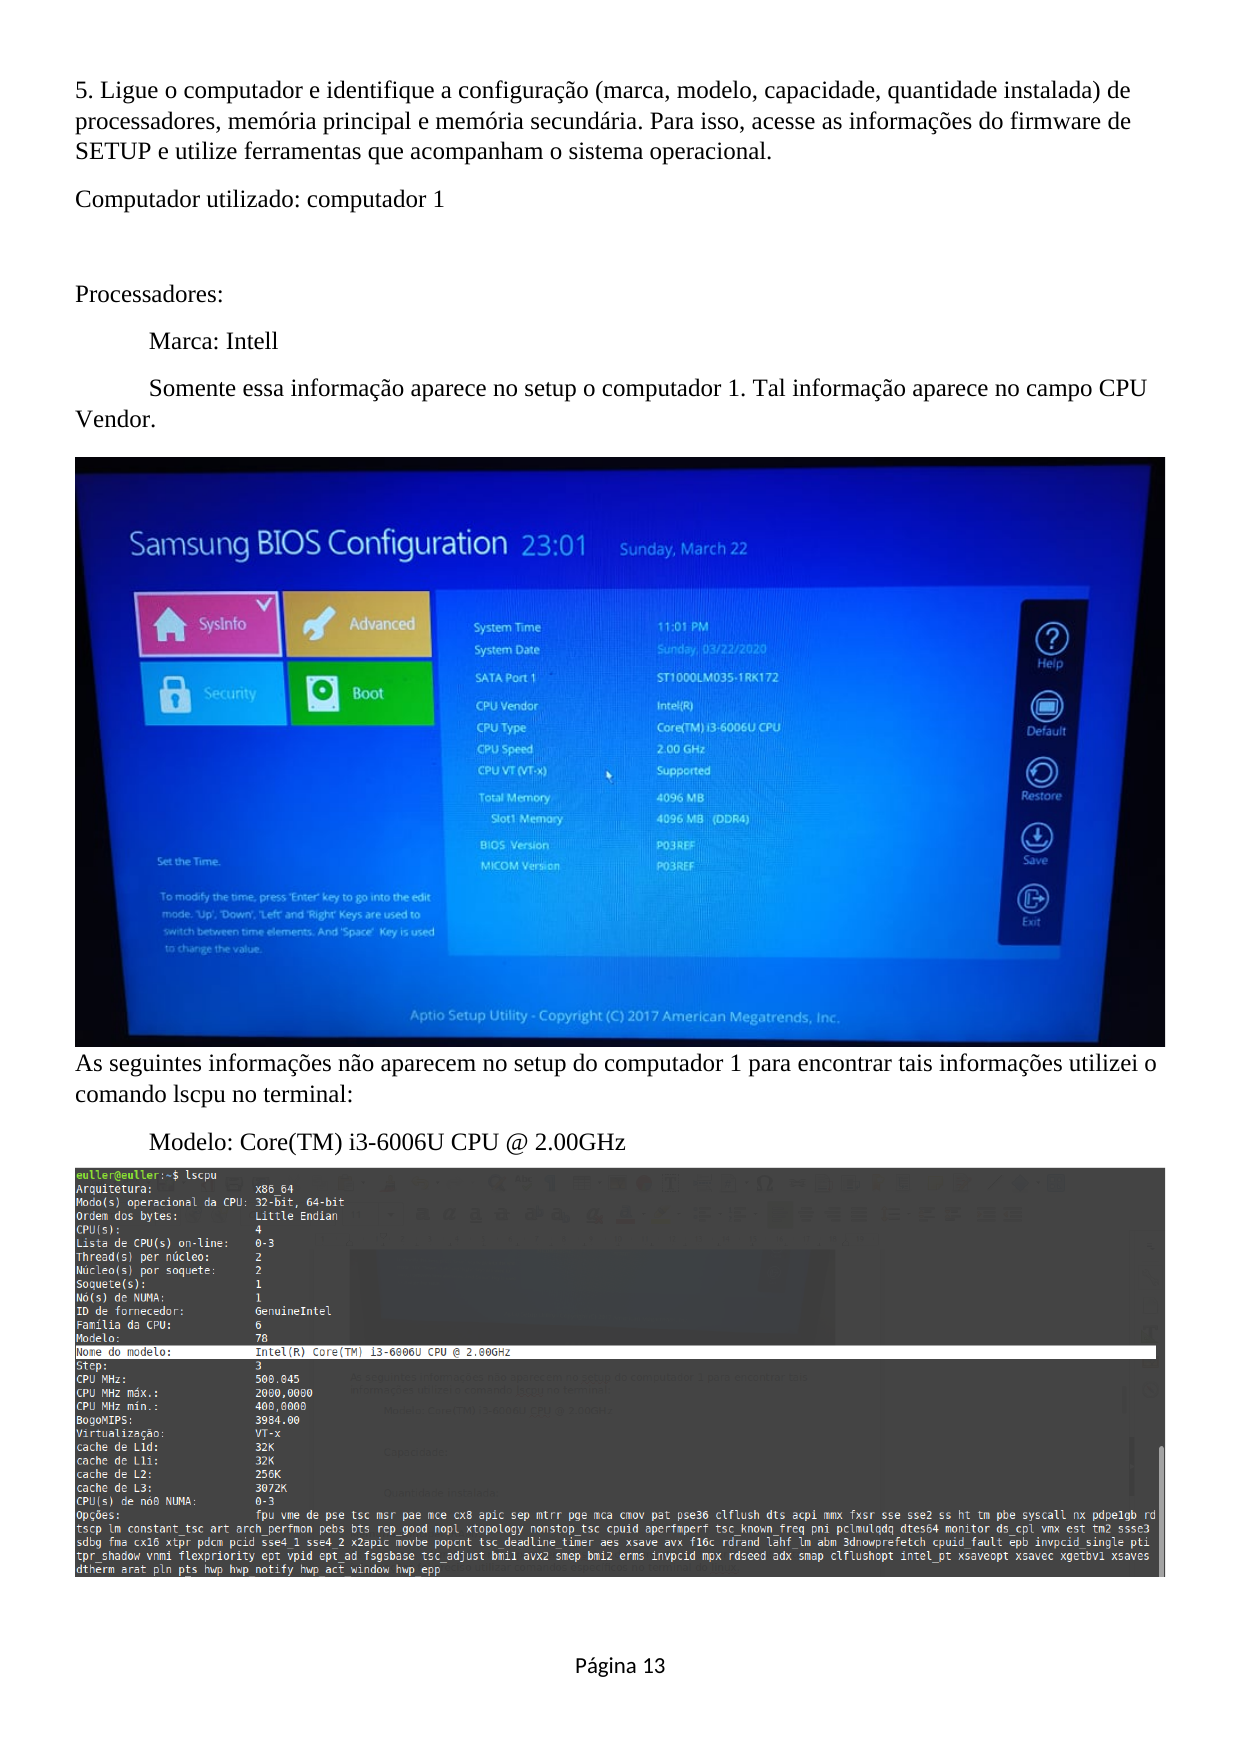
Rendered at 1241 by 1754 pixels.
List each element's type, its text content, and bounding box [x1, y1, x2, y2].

picture [75, 457, 1166, 1047]
text Processadores: [75, 279, 1165, 307]
text 5. Ligue o computador e identifique a configuração (marca, modelo, capacidade, quantidade instalada) de processadores, memória principal e memória secundária. Para isso, acesse as informações do firmware de SETUP e utilize ferramentas que acompanham o sistema operacional. [75, 75, 1165, 165]
picture [75, 1167, 1166, 1577]
text Modelo: Core(TM) i3-6006U CPU @ 2.00GHz [75, 1127, 1165, 1155]
text [75, 452, 1165, 457]
text Marca: Intell [75, 326, 1165, 355]
text Somente essa informação aparece no setup o computador 1. Tal informação aparece no campo CPU Vendor. [75, 373, 1165, 433]
text Computador utilizado: computador 1 [75, 184, 1165, 213]
text As seguintes informações não aparecem no setup do computador 1 para encontrar tais informações utilizei o comando lscpu no terminal: [75, 1047, 1165, 1108]
